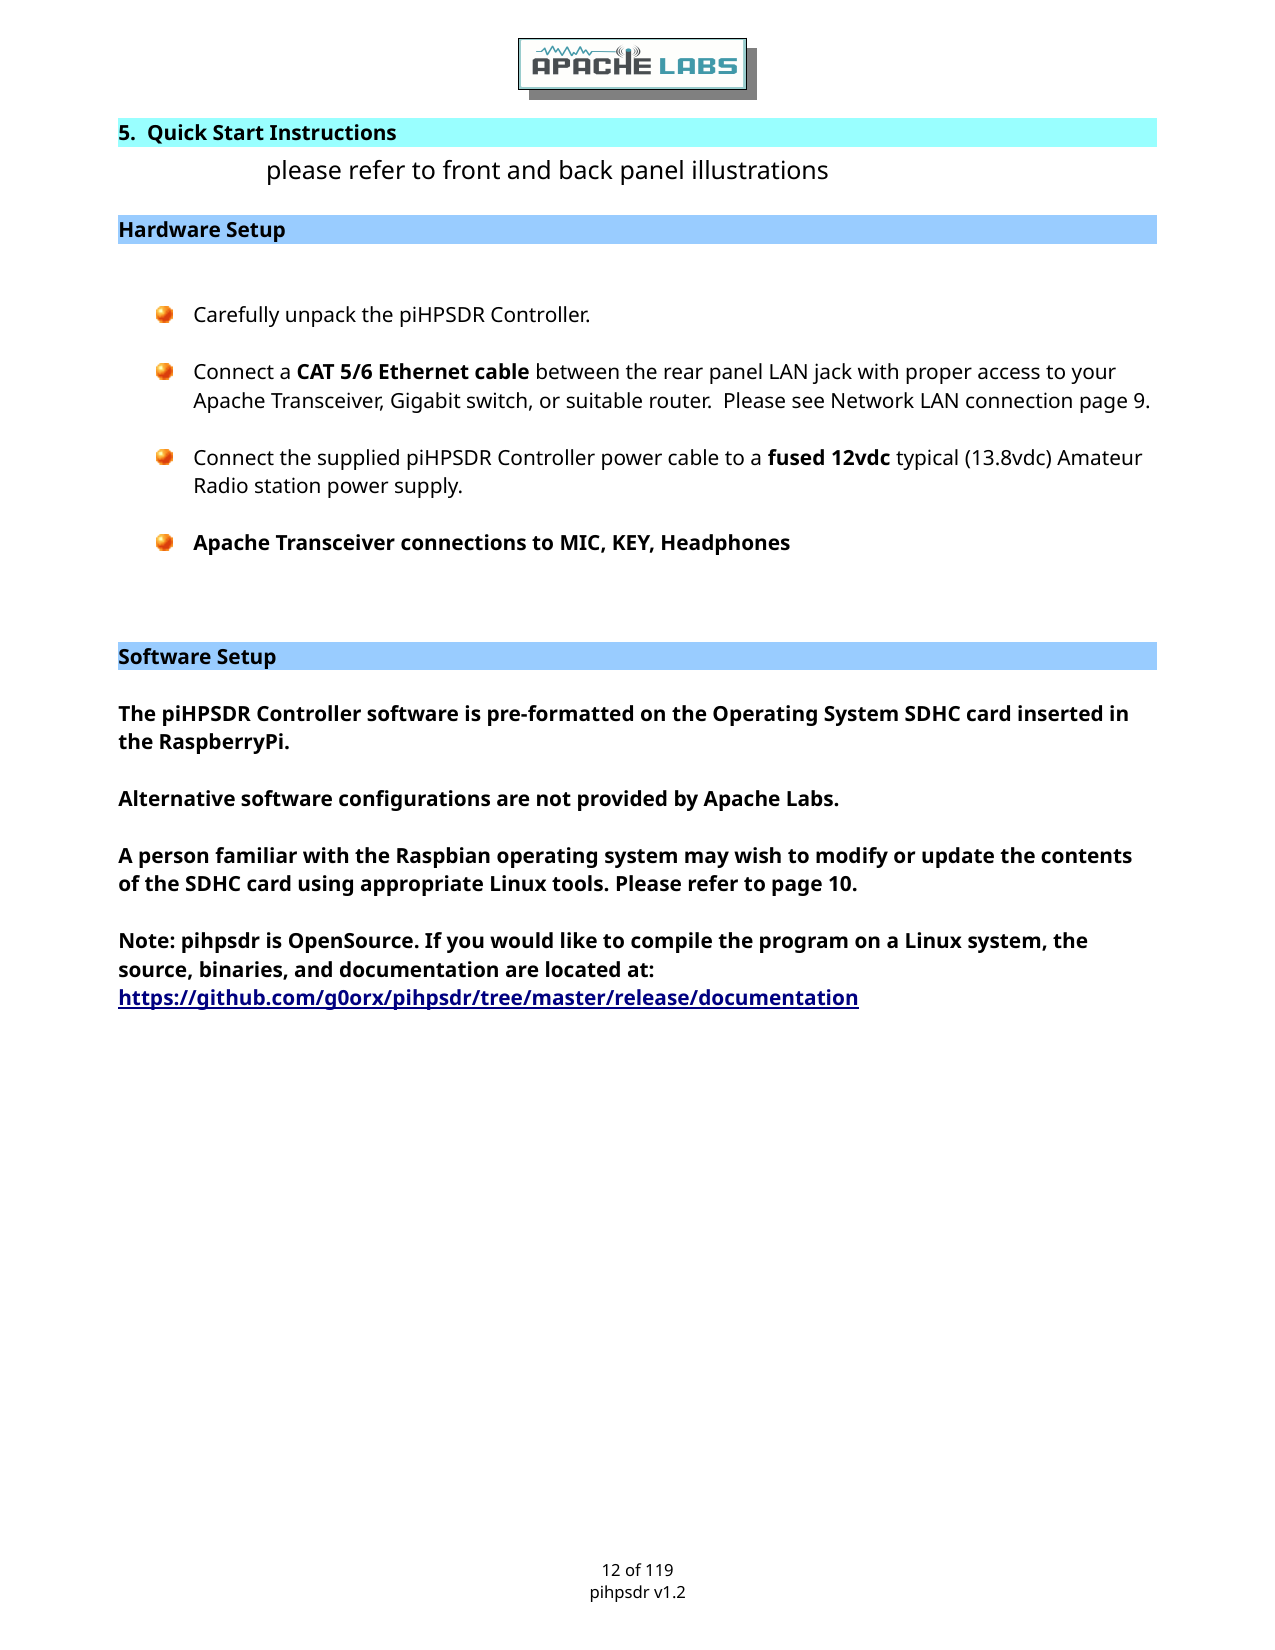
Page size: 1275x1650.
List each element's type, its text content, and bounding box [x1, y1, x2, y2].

picture [156, 534, 173, 551]
picture [156, 363, 173, 380]
picture [521, 40, 744, 87]
text The piHPSDR Controller software is pre-formatted on the Operating System SDHC card inserted in the RaspberryPi. [118, 699, 1157, 756]
list please refer to front and back panel illustrations [156, 153, 1157, 187]
text A person familiar with the Raspbian operating system may wish to modify or update the contents of the SDHC card using appropriate Linux tools. Please refer to page 10. [118, 841, 1157, 898]
subtitle Software Setup [118, 642, 1157, 670]
list Connect the supplied piHPSDR Controller power cable to a fused 12vdc typical (13.8vdc) Amateur Radio station power supply. [156, 443, 1157, 500]
picture [156, 306, 173, 323]
text Note: pihpsdr is OpenSource. If you would like to compile the program on a Linux system, the source, binaries, and documentation are located at: https://github.com/g0orx/pihpsdr/tree/master/release/documentation [118, 926, 1157, 1012]
text Alternative software configurations are not provided by Apache Labs. [118, 784, 1157, 812]
subtitle Hardware Setup [118, 215, 1157, 244]
picture [156, 449, 173, 465]
list Apache Transceiver connections to MIC, KEY, Headphones [156, 528, 1157, 557]
list Carefully unpack the piHPSDR Controller. [156, 301, 1157, 329]
list Connect a CAT 5/6 Ethernet cable between the rear panel LAN jack with proper access to your Apache Transceiver, Gigabit switch, or suitable router. Please see Network LAN connection page 9. [156, 357, 1157, 414]
subtitle 5. Quick Start Instructions [397, 118, 1157, 147]
